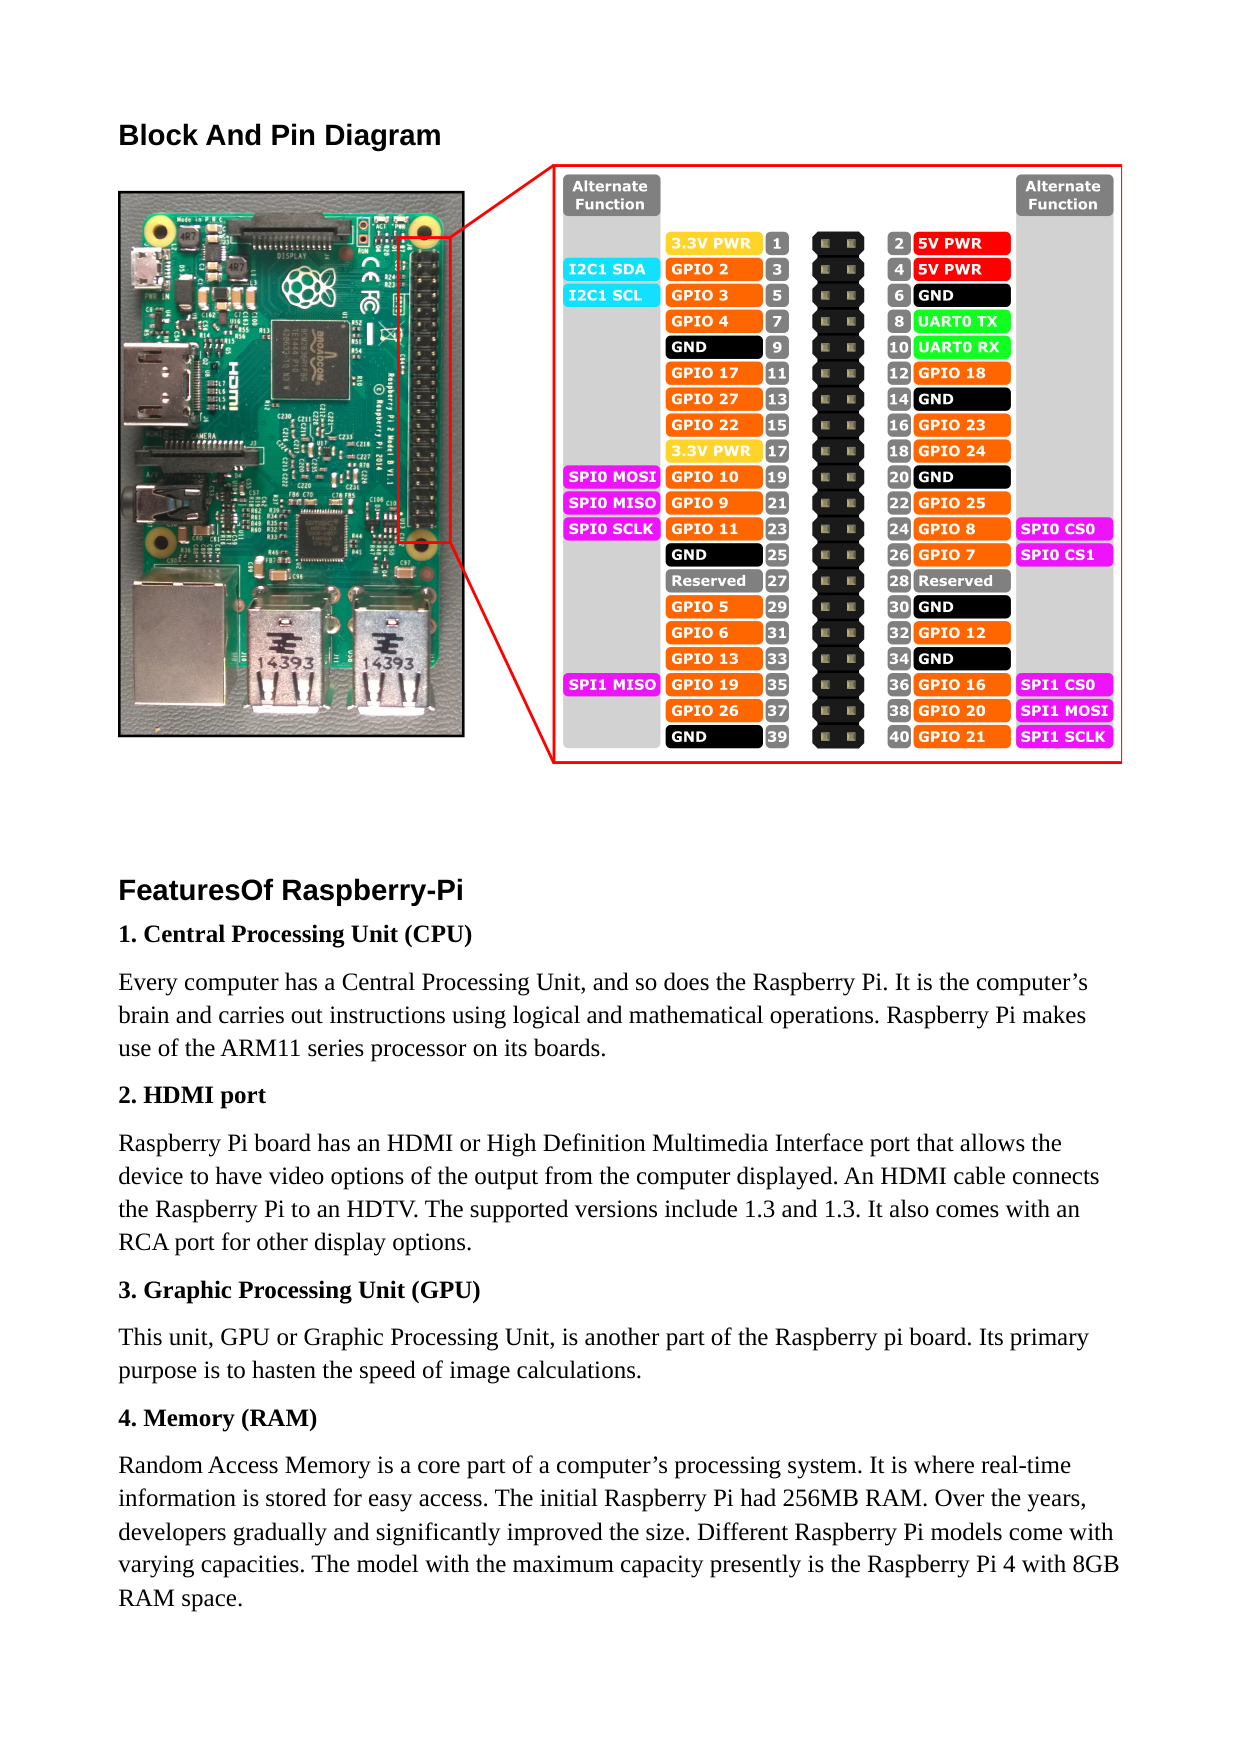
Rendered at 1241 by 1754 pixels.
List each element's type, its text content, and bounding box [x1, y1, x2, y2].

picture [118, 157, 1123, 764]
text 2. HDMI port [118, 1080, 1122, 1109]
text Raspberry Pi board has an HDMI or High Definition Multimedia Interface port that allows the device to have video options of the output from the computer displayed. An HDMI cable connects the Raspberry Pi to an HDTV. The supported versions include 1.3 and 1.3. It also comes with an RCA port for other display options. [118, 1128, 1122, 1256]
text Random Access Memory is a core part of a computer’s processing system. It is where real-time information is stored for easy access. The initial Raspberry Pi had 256MB RAM. Over the years, developers gradually and significantly improved the size. Different Raspberry Pi models come with varying capacities. The model with the maximum capacity presently is the Raspberry Pi 4 with 8GB RAM space. [118, 1451, 1122, 1611]
text This unit, GPU or Graphic Processing Unit, is another part of the Raspberry pi board. Its primary purpose is to hasten the speed of image calculations. [118, 1322, 1122, 1384]
text 1. Central Processing Unit (CPU) [118, 919, 1122, 948]
subtitle Block And Pin Diagram [118, 118, 1122, 152]
subtitle FeaturesOf Raspberry-Pi [118, 873, 1122, 907]
text 4. Memory (RAM) [118, 1403, 1122, 1432]
text 3. Graphic Processing Unit (GPU) [118, 1275, 1122, 1303]
text Every computer has a Central Processing Unit, and so does the Raspberry Pi. It is the computer’s brain and carries out instructions using logical and mathematical operations. Raspberry Pi makes use of the ARM11 series processor on its boards. [118, 967, 1122, 1062]
